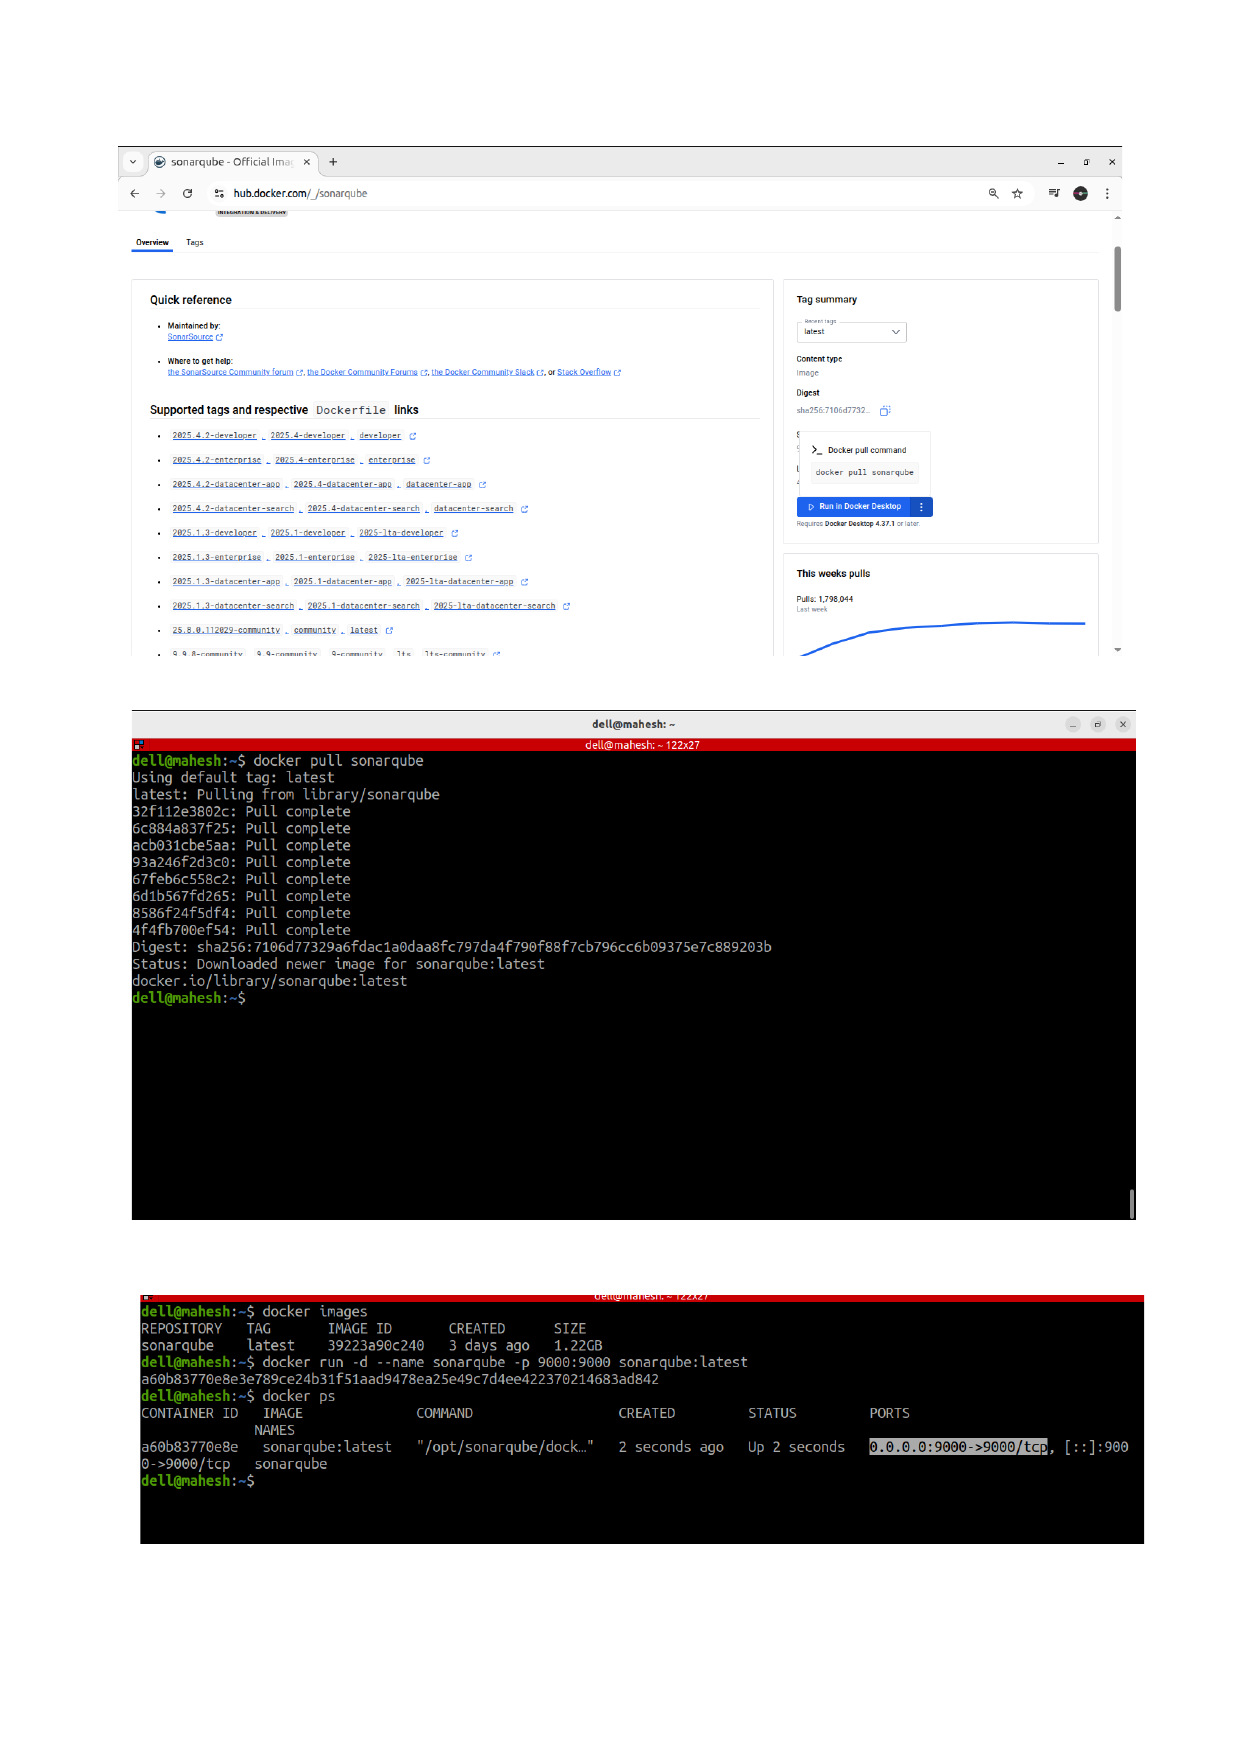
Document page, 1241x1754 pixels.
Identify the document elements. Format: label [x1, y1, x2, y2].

picture [140, 1295, 1145, 1544]
picture [131, 710, 1136, 1220]
picture [118, 146, 1123, 656]
